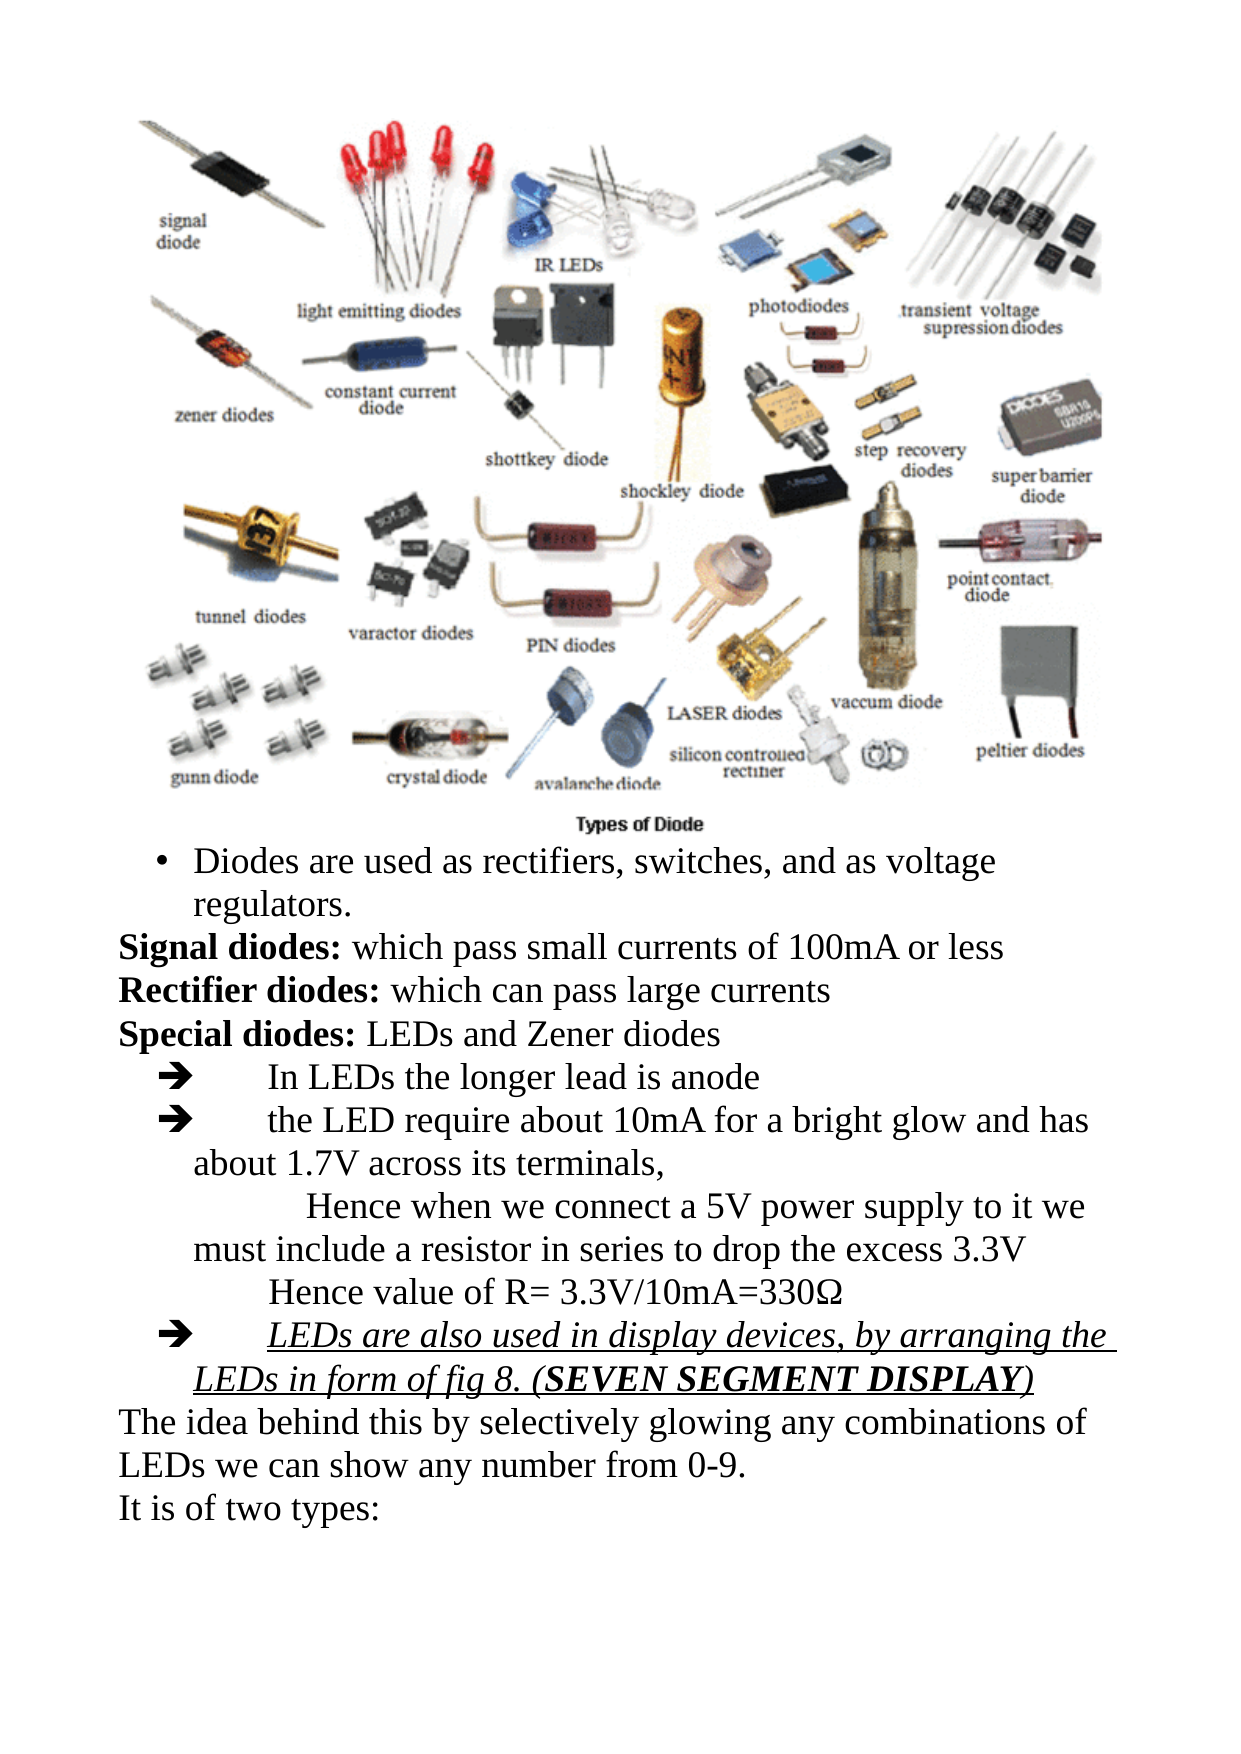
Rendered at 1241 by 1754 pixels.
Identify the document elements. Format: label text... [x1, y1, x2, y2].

list LEDs are also used in display devices, by arranging the LEDs in form of fig 8. (SEVEN SEGMENT DISPLAY) [156, 1313, 1122, 1399]
text Rectifier diodes: which can pass large currents [118, 968, 1122, 1011]
list In LEDs the longer lead is anode [156, 1054, 1122, 1097]
list Hence value of R= 3.3V/10mA=330Ω [156, 1270, 1122, 1313]
list Diodes are used as rectifiers, switches, and as voltage regulators. [156, 118, 1122, 925]
text It is of two types: [118, 1485, 1122, 1528]
text Signal diodes: which pass small currents of 100mA or less [118, 925, 1122, 968]
list Hence when we connect a 5V power supply to it we must include a resistor in series to drop the excess 3.3V [156, 1183, 1122, 1270]
picture [135, 118, 1105, 839]
list the LED require about 10mA for a bright glow and has about 1.7V across its terminals, [156, 1097, 1122, 1183]
text The idea behind this by selectively glowing any combinations of LEDs we can show any number from 0-9. [118, 1399, 1122, 1485]
text Special diodes: LEDs and Zener diodes [118, 1011, 1122, 1054]
